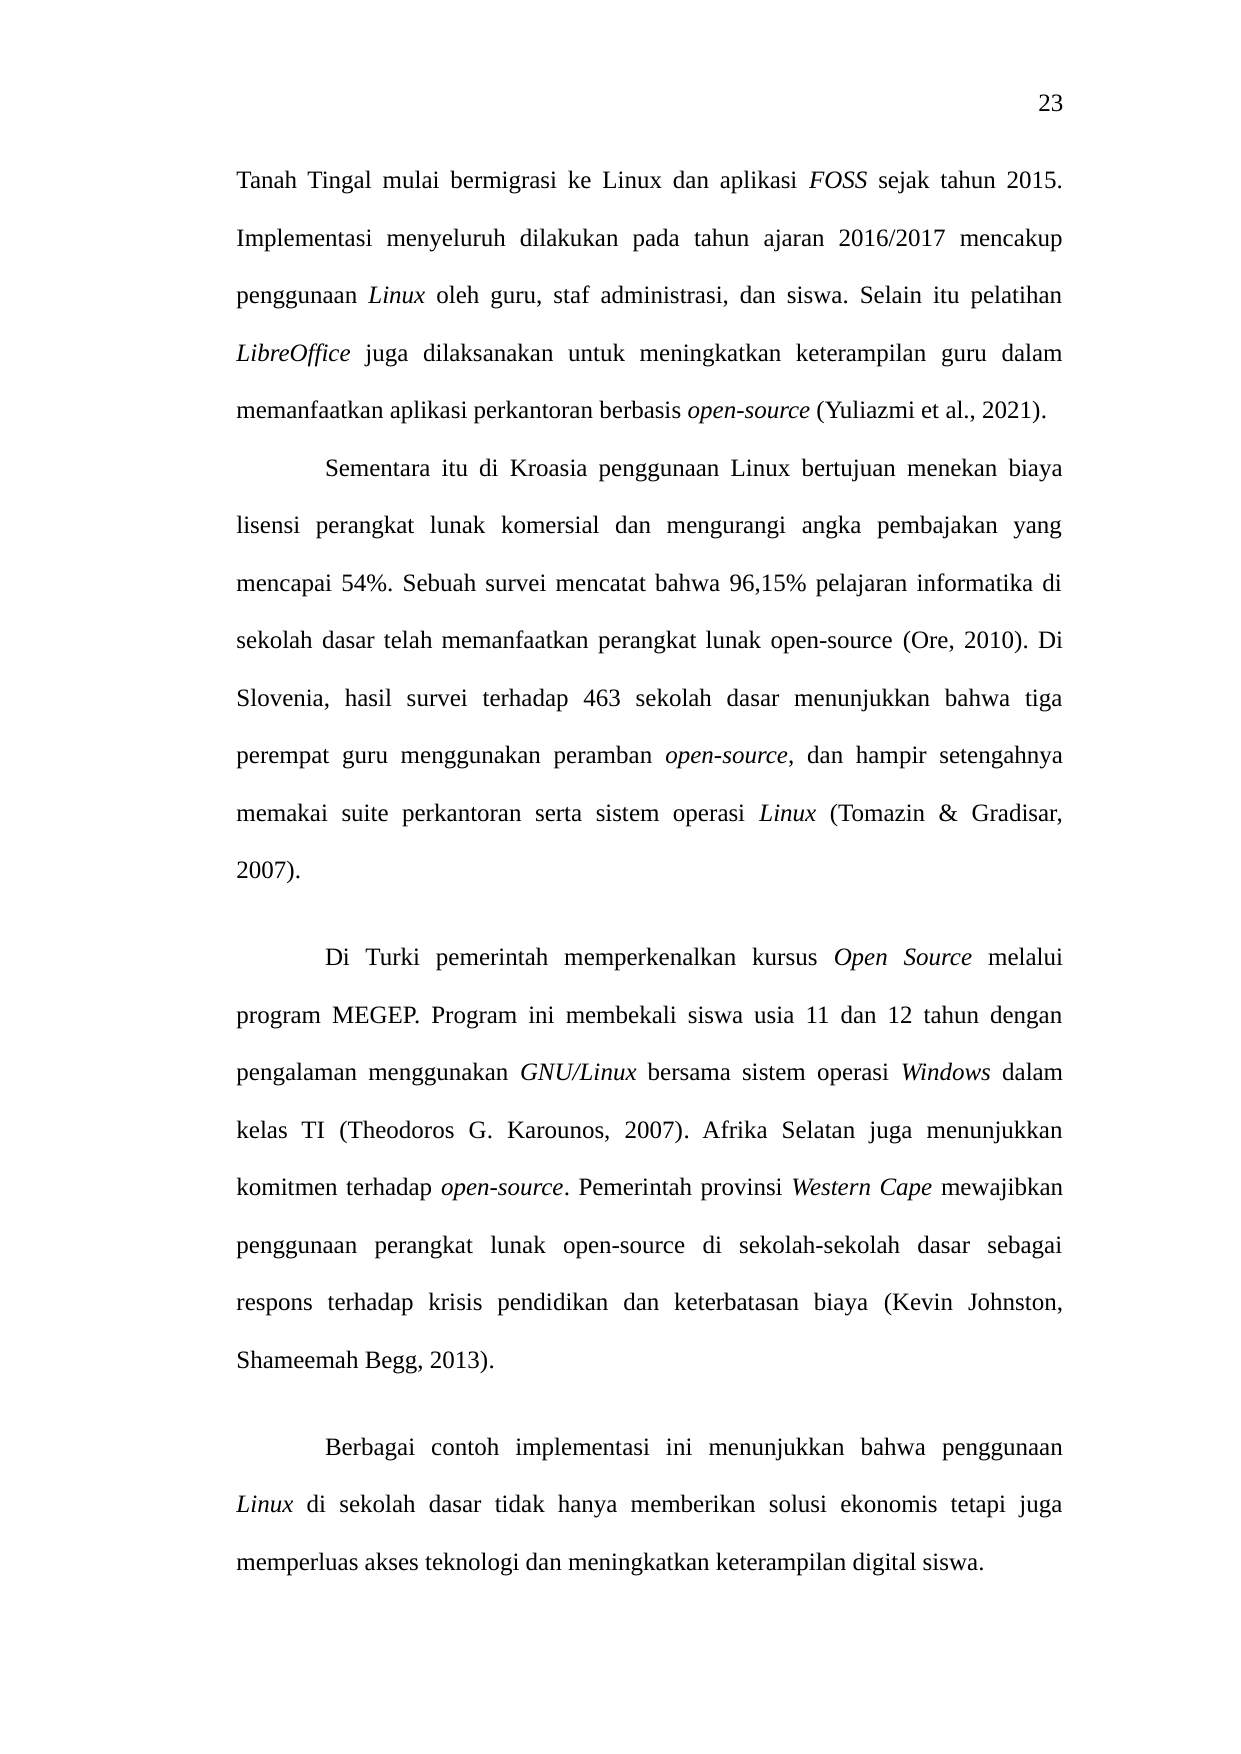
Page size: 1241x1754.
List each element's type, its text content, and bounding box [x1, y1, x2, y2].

text Tanah Tingal mulai bermigrasi ke Linux dan aplikasi FOSS sejak tahun 2015. Implementasi menyeluruh dilakukan pada tahun ajaran 2016/2017 mencakup penggunaan Linux oleh guru, staf administrasi, dan siswa. Selain itu pelatihan LibreOffice juga dilaksanakan untuk meningkatkan keterampilan guru dalam memanfaatkan aplikasi perkantoran berbasis open-source (Yuliazmi et al., 2021)⁠. [236, 165, 1063, 424]
text Berbagai contoh implementasi ini menunjukkan bahwa penggunaan Linux di sekolah dasar tidak hanya memberikan solusi ekonomis tetapi juga memperluas akses teknologi dan meningkatkan keterampilan digital siswa. [236, 1432, 1063, 1576]
text Di Turki pemerintah memperkenalkan kursus Open Source melalui program MEGEP. Program ini membekali siswa usia 11 dan 12 tahun dengan pengalaman menggunakan GNU/Linux bersama sistem operasi Windows dalam kelas TI (Theodoros G. Karounos, 2007)⁠. Afrika Selatan juga menunjukkan komitmen terhadap open-source. Pemerintah provinsi Western Cape mewajibkan penggunaan perangkat lunak open-source di sekolah-sekolah dasar sebagai respons terhadap krisis pendidikan dan keterbatasan biaya (Kevin Johnston, Shameemah Begg, 2013)⁠. [236, 942, 1063, 1373]
text Sementara itu di Kroasia penggunaan Linux bertujuan menekan biaya lisensi perangkat lunak komersial dan mengurangi angka pembajakan yang mencapai 54%. Sebuah survei mencatat bahwa 96,15% pelajaran informatika di sekolah dasar telah memanfaatkan perangkat lunak open-source (Ore, 2010)⁠. Di Slovenia, hasil survei terhadap 463 sekolah dasar menunjukkan bahwa tiga perempat guru menggunakan peramban open-source, dan hampir setengahnya memakai suite perkantoran serta sistem operasi Linux (Tomazin & Gradisar, 2007). [236, 453, 1063, 884]
